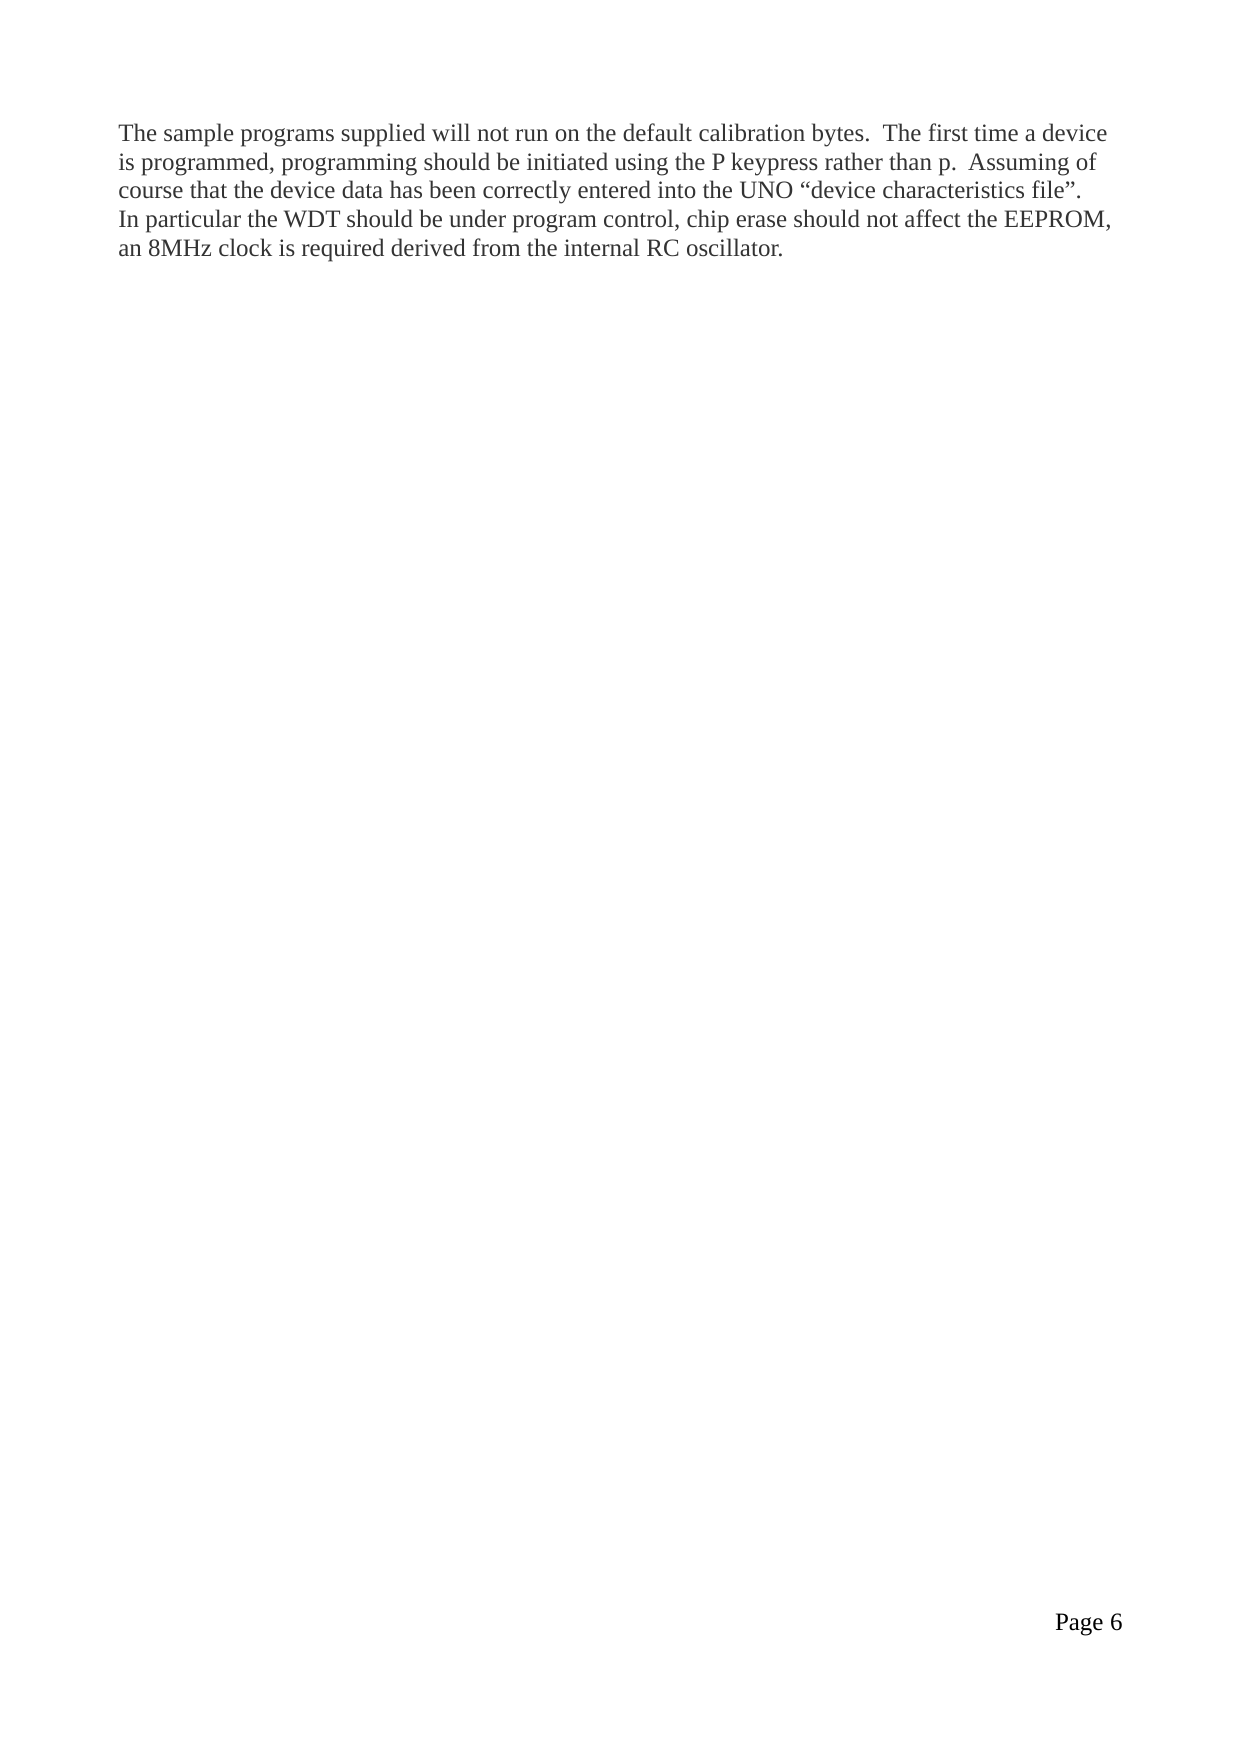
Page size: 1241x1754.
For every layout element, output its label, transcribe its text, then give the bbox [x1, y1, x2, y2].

text In particular the WDT should be under program control, chip erase should not affect the EEPROM, an 8MHz clock is required derived from the internal RC oscillator. [118, 204, 1122, 262]
text The sample programs supplied will not run on the default calibration bytes. The first time a device is programmed, programming should be initiated using the P keypress rather than p. Assuming of course that the device data has been correctly entered into the UNO “device characteristics file”. [118, 118, 1122, 204]
